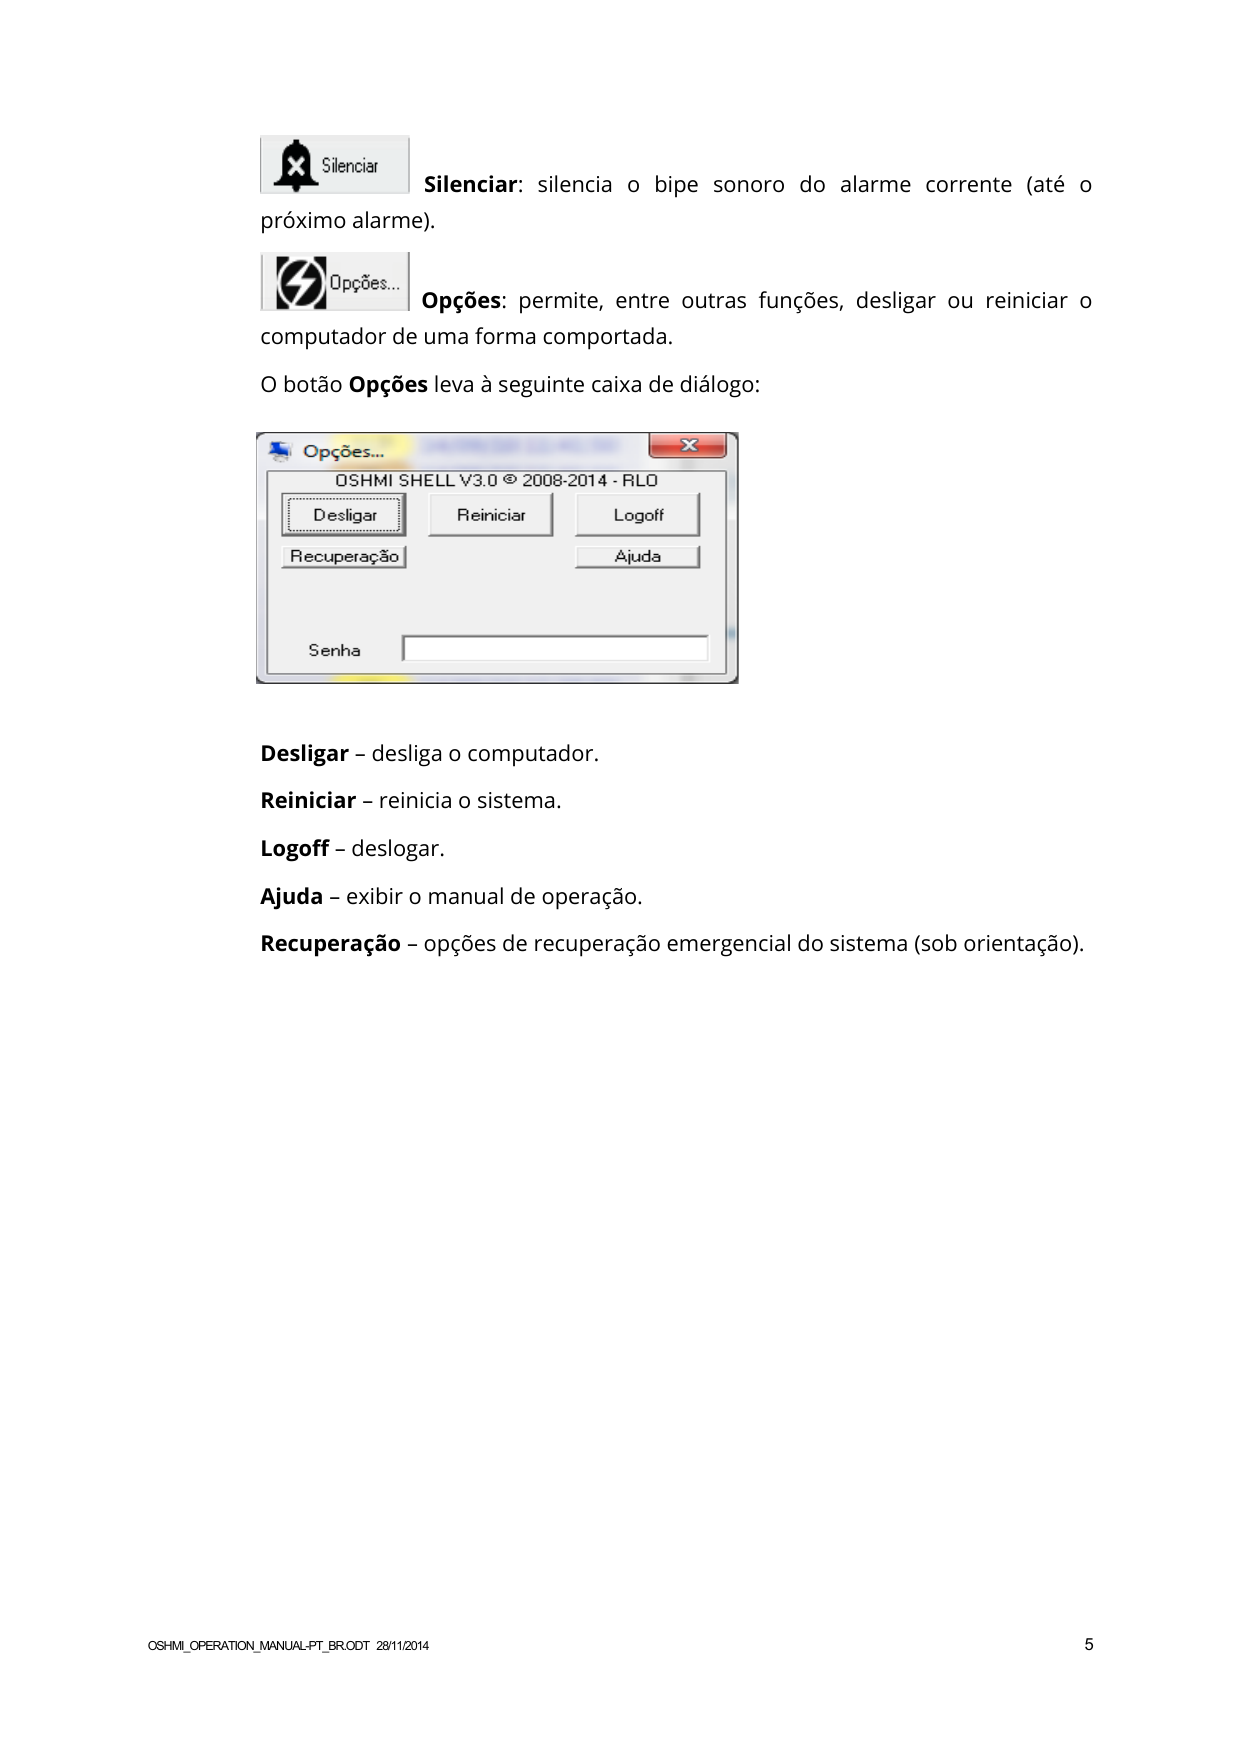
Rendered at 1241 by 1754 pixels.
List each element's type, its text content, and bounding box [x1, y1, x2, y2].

picture [256, 432, 739, 684]
text Desligar – desliga o computador. [260, 737, 1093, 767]
text Opções: permite, entre outras funções, desligar ou reiniciar o computador de uma forma comportada. [260, 252, 1093, 351]
text O botão Opções leva à seguinte caixa de diálogo: [260, 369, 1093, 399]
picture [260, 135, 410, 194]
text Silenciar: silencia o bipe sonoro do alarme corrente (até o próximo alarme). [260, 136, 1093, 234]
text Ajuda – exibir o manual de operação. [260, 881, 1093, 910]
text Logoff – deslogar. [260, 833, 1093, 863]
text Recuperação – opções de recuperação emergencial do sistema (sob orientação). [148, 928, 1093, 994]
picture [260, 252, 410, 311]
text Reiniciar – reinicia o sistema. [260, 785, 1093, 815]
